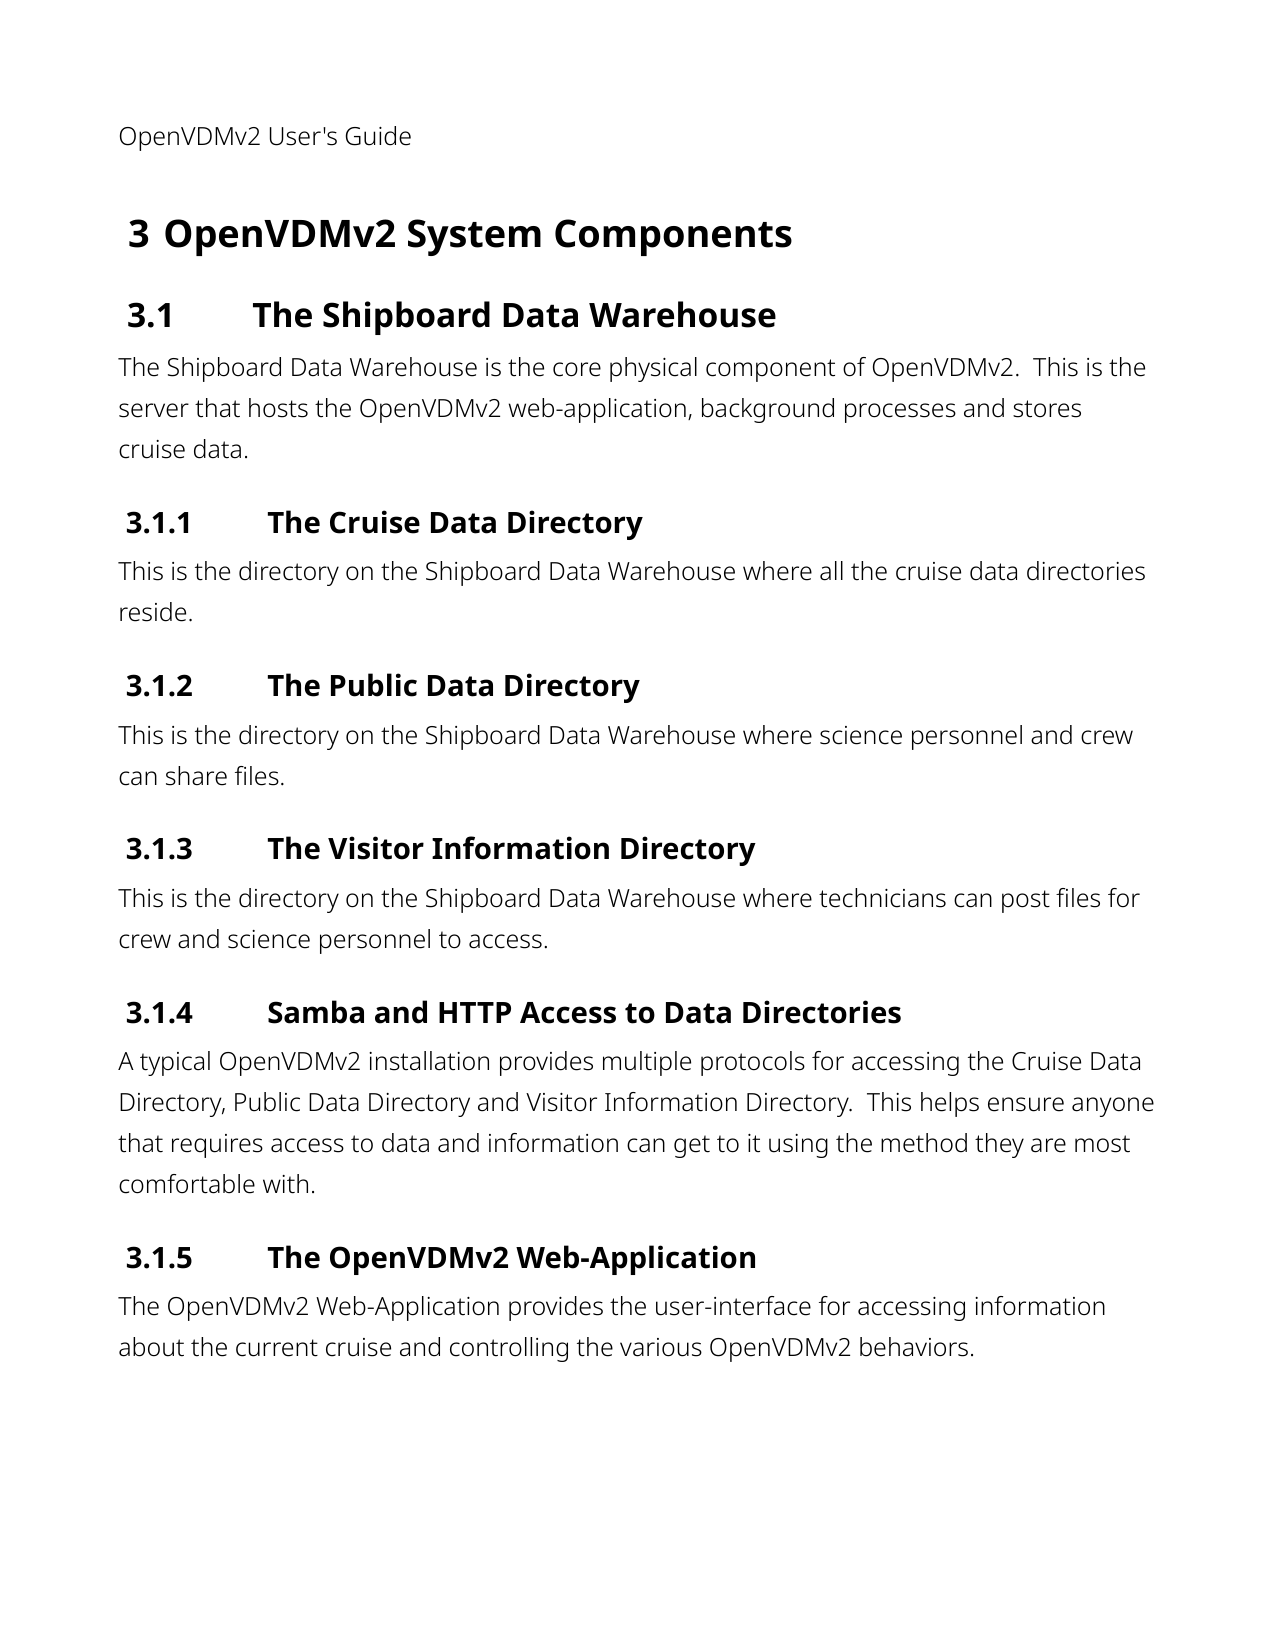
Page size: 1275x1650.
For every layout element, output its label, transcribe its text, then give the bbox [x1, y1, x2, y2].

text The OpenVDMv2 Web-Application provides the user-interface for accessing information about the current cruise and controlling the various OpenVDMv2 behaviors. [118, 1289, 1157, 1364]
subtitle Samba and HTTP Access to Data Directories [118, 992, 1157, 1032]
subtitle The OpenVDMv2 Web-Application [118, 1237, 1157, 1277]
text This is the directory on the Shipboard Data Warehouse where all the cruise data directories reside. [118, 554, 1157, 629]
subtitle The Shipboard Data Warehouse [118, 292, 1157, 337]
text A typical OpenVDMv2 installation provides multiple protocols for accessing the Cruise Data Directory, Public Data Directory and Visitor Information Directory. This helps ensure anyone that requires access to data and information can get to it using the method they are most comfortable with. [118, 1044, 1157, 1201]
subtitle The Public Data Directory [118, 665, 1157, 705]
text This is the directory on the Shipboard Data Warehouse where science personnel and crew can share files. [118, 717, 1157, 792]
subtitle The Cruise Data Directory [118, 502, 1157, 542]
subtitle The Visitor Information Directory [118, 828, 1157, 868]
text The Shipboard Data Warehouse is the core physical component of OpenVDMv2. This is the server that hosts the OpenVDMv2 web-application, background processes and stores cruise data. [118, 350, 1157, 466]
text This is the directory on the Shipboard Data Warehouse where technicians can post files for crew and science personnel to access. [118, 881, 1157, 956]
subtitle OpenVDMv2 System Components [118, 207, 1157, 258]
